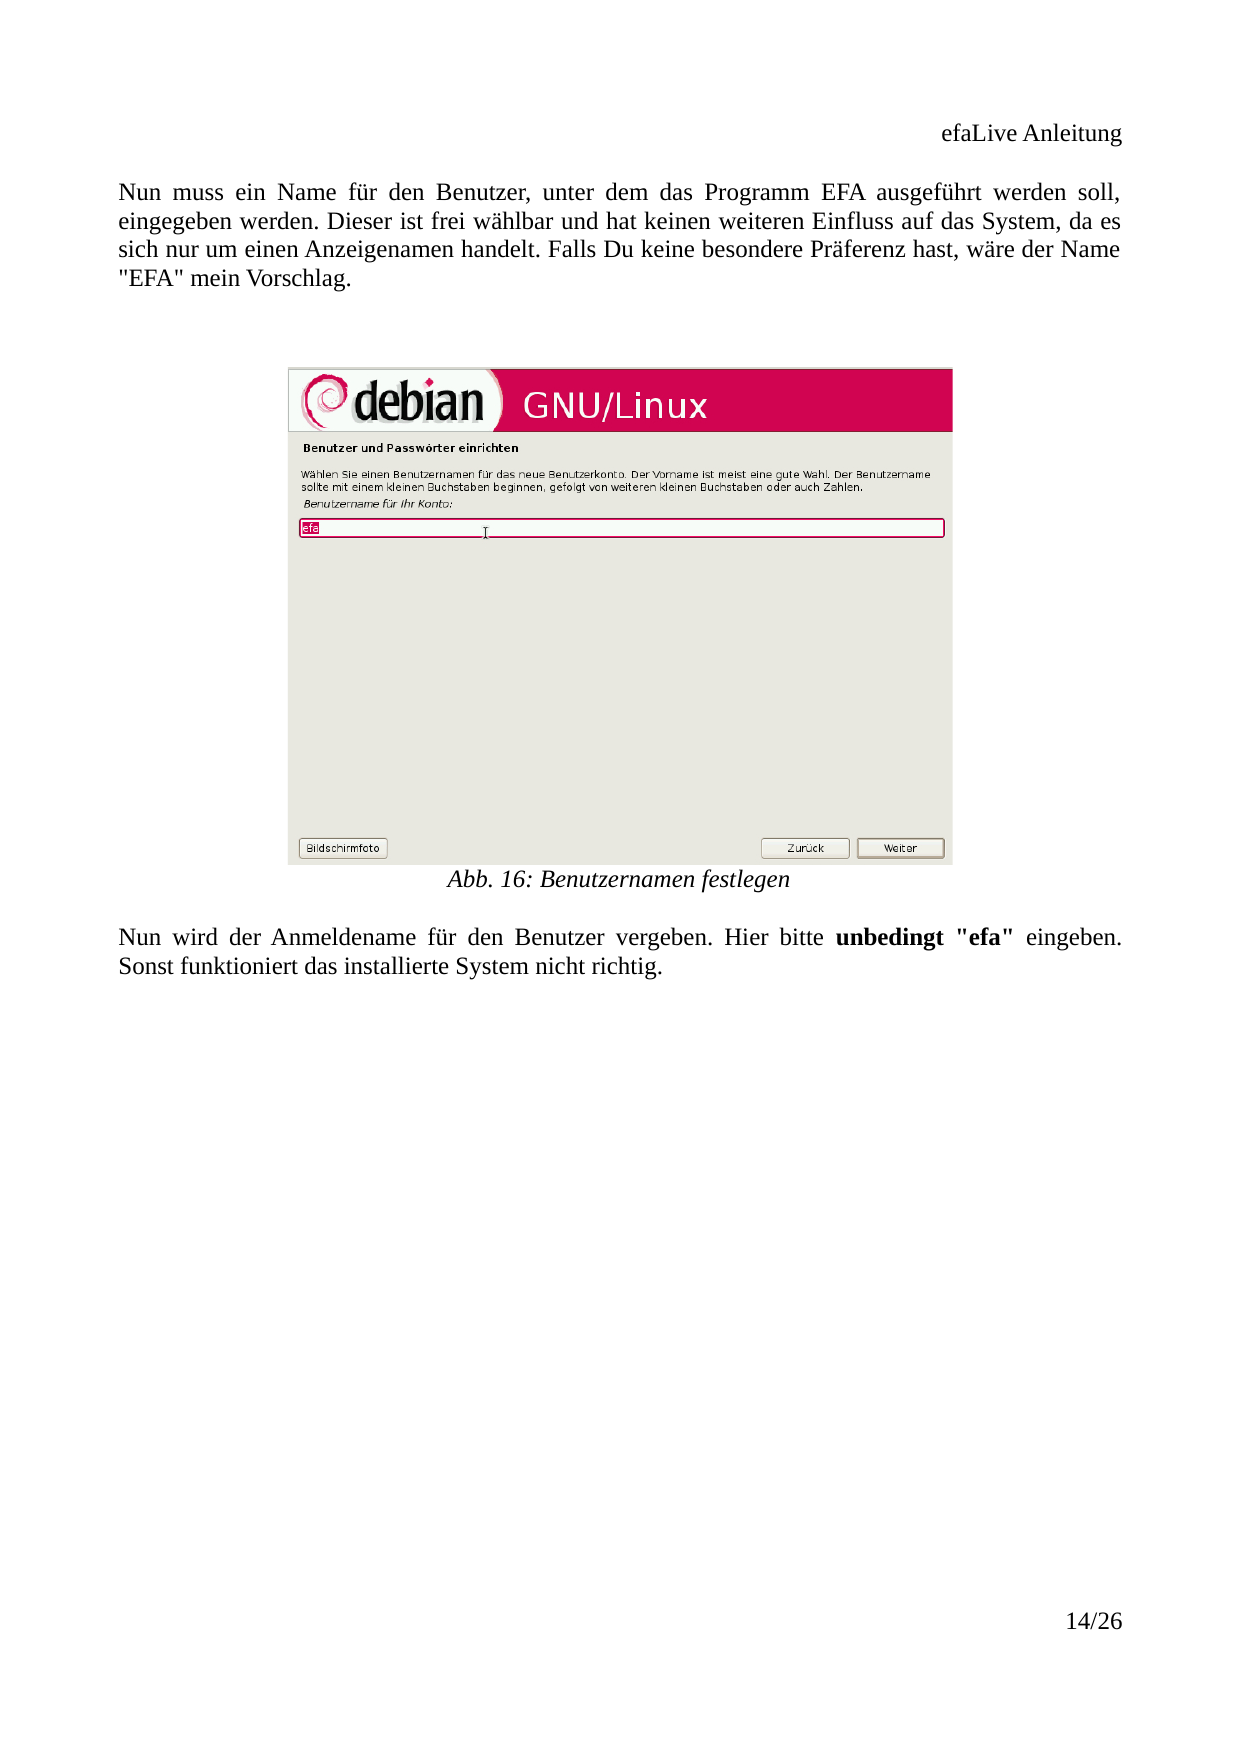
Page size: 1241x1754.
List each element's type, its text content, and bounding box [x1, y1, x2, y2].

text Nun wird der Anmeldename für den Benutzer vergeben. Hier bitte unbedingt "efa" eingeben. Sonst funktioniert das installierte System nicht richtig. [118, 922, 1122, 979]
picture [287, 367, 953, 865]
text Abb. 16: Benutzernamen festlegen [288, 865, 953, 893]
text Nun muss ein Name für den Benutzer, unter dem das Programm EFA ausgeführt werden soll, eingegeben werden. Dieser ist frei wählbar und hat keinen weiteren Einfluss auf das System, da es sich nur um einen Anzeigenamen handelt. Falls Du keine besondere Präferenz hast, wäre der Name "EFA" mein Vorschlag. [118, 177, 1122, 292]
